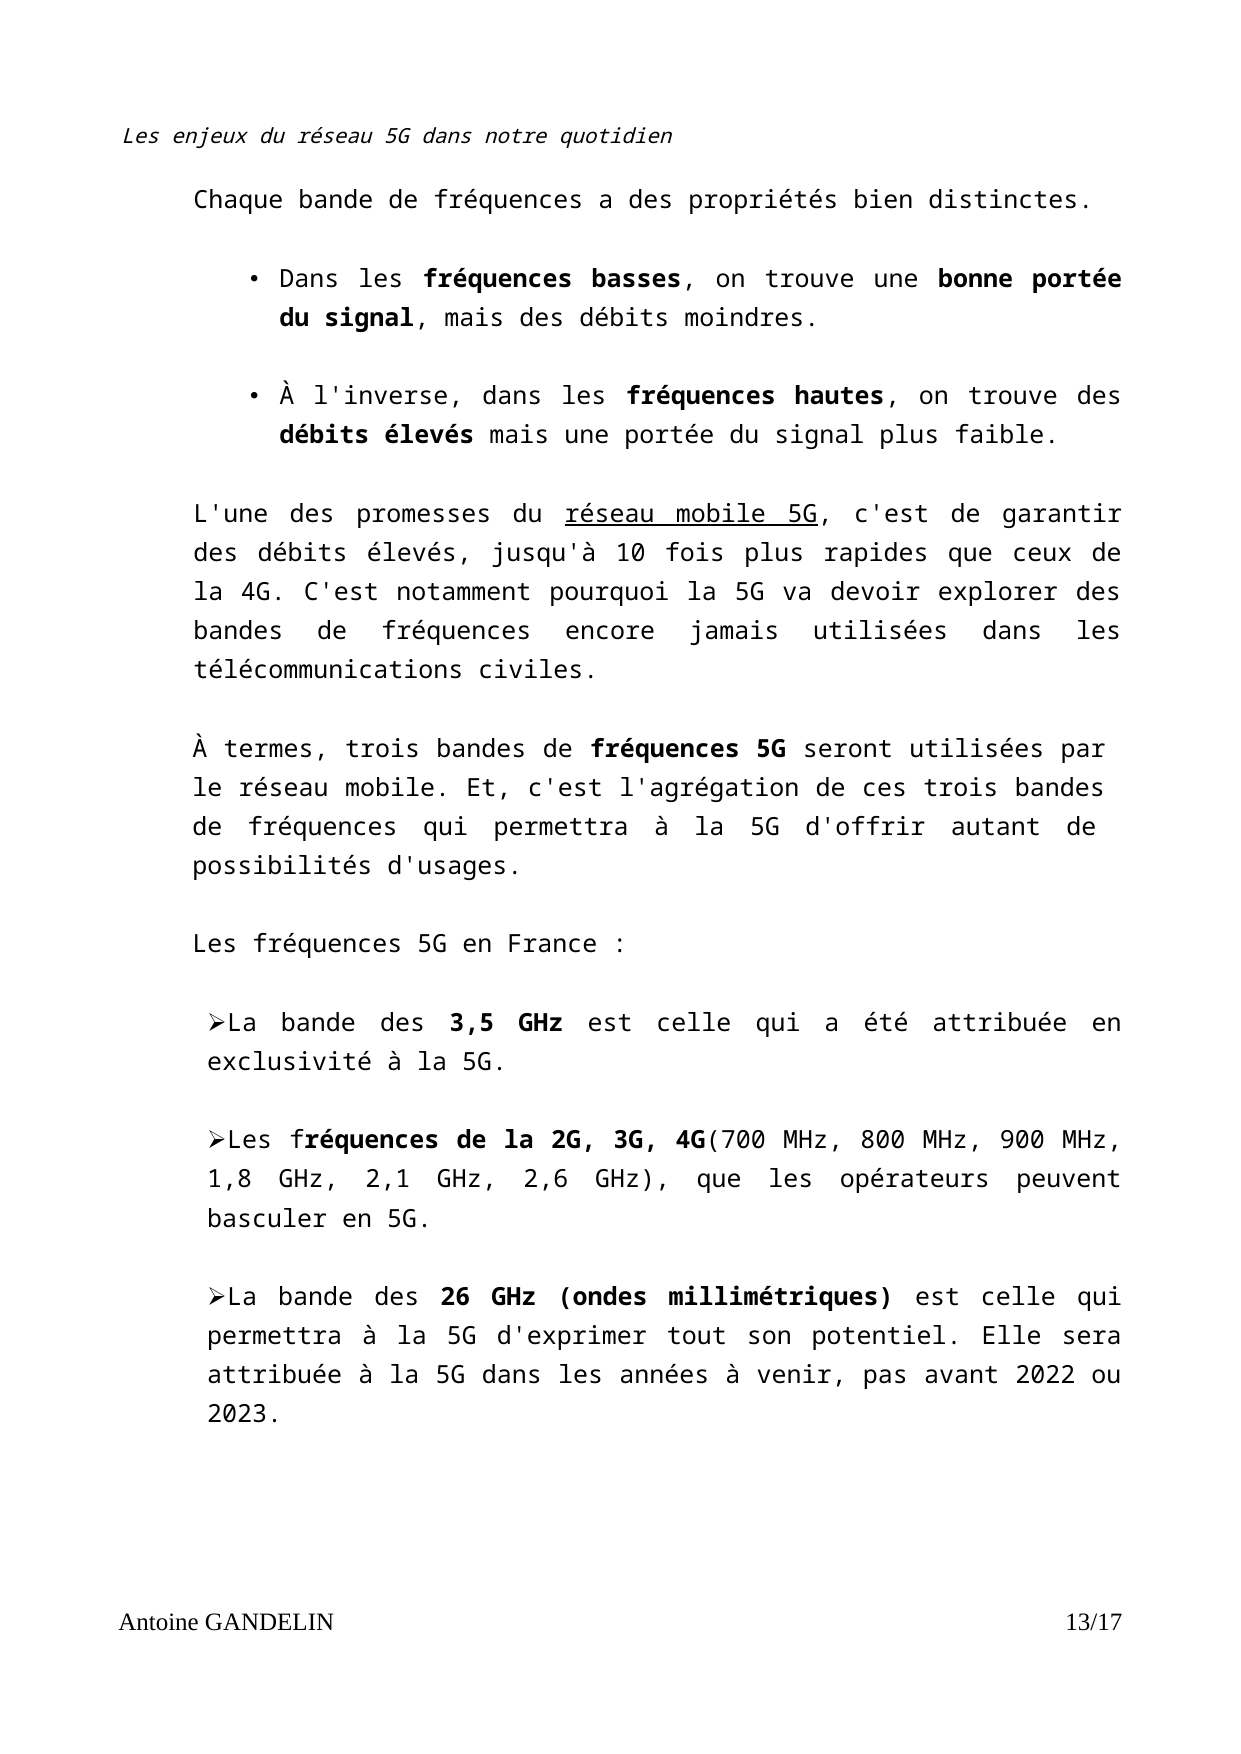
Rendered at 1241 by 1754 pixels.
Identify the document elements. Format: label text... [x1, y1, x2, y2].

list Dans les fréquences basses, on trouve une bonne portée du signal, mais des débits moindres. [250, 236, 1122, 333]
list La bande des 26 GHz (ondes millimétriques) est celle qui permettra à la 5G d'exprimer tout son potentiel. Elle sera attribuée à la 5G dans les années à venir, pas avant 2022 ou 2023. [132, 1264, 1122, 1430]
list À l'inverse, dans les fréquences hautes, on trouve des débits élevés mais une portée du signal plus faible. [250, 363, 1122, 451]
text À termes, trois bandes de fréquences 5G seront utilisées par le réseau mobile. Et, c'est l'agrégation de ces trois bandes de fréquences qui permettra à la 5G d'offrir autant de possibilités d'usages. [118, 706, 1122, 882]
list La bande des 3,5 GHz est celle qui a été attribuée en exclusivité à la 5G. [132, 980, 1122, 1078]
list Chaque bande de fréquences a des propriétés bien distinctes. [156, 182, 1122, 216]
list Les fréquences de la 2G, 3G, 4G(700 MHz, 800 MHz, 900 MHz, 1,8 GHz, 2,1 GHz, 2,6 GHz), que les opérateurs peuvent basculer en 5G. [132, 1108, 1122, 1234]
list L'une des promesses du réseau mobile 5G, c'est de garantir des débits élevés, jusqu'à 10 fois plus rapides que ceux de la 4G. C'est notamment pourquoi la 5G va devoir explorer des bandes de fréquences encore jamais utilisées dans les télécommunications civiles. [156, 481, 1122, 686]
text Les fréquences 5G en France : [118, 901, 1122, 960]
